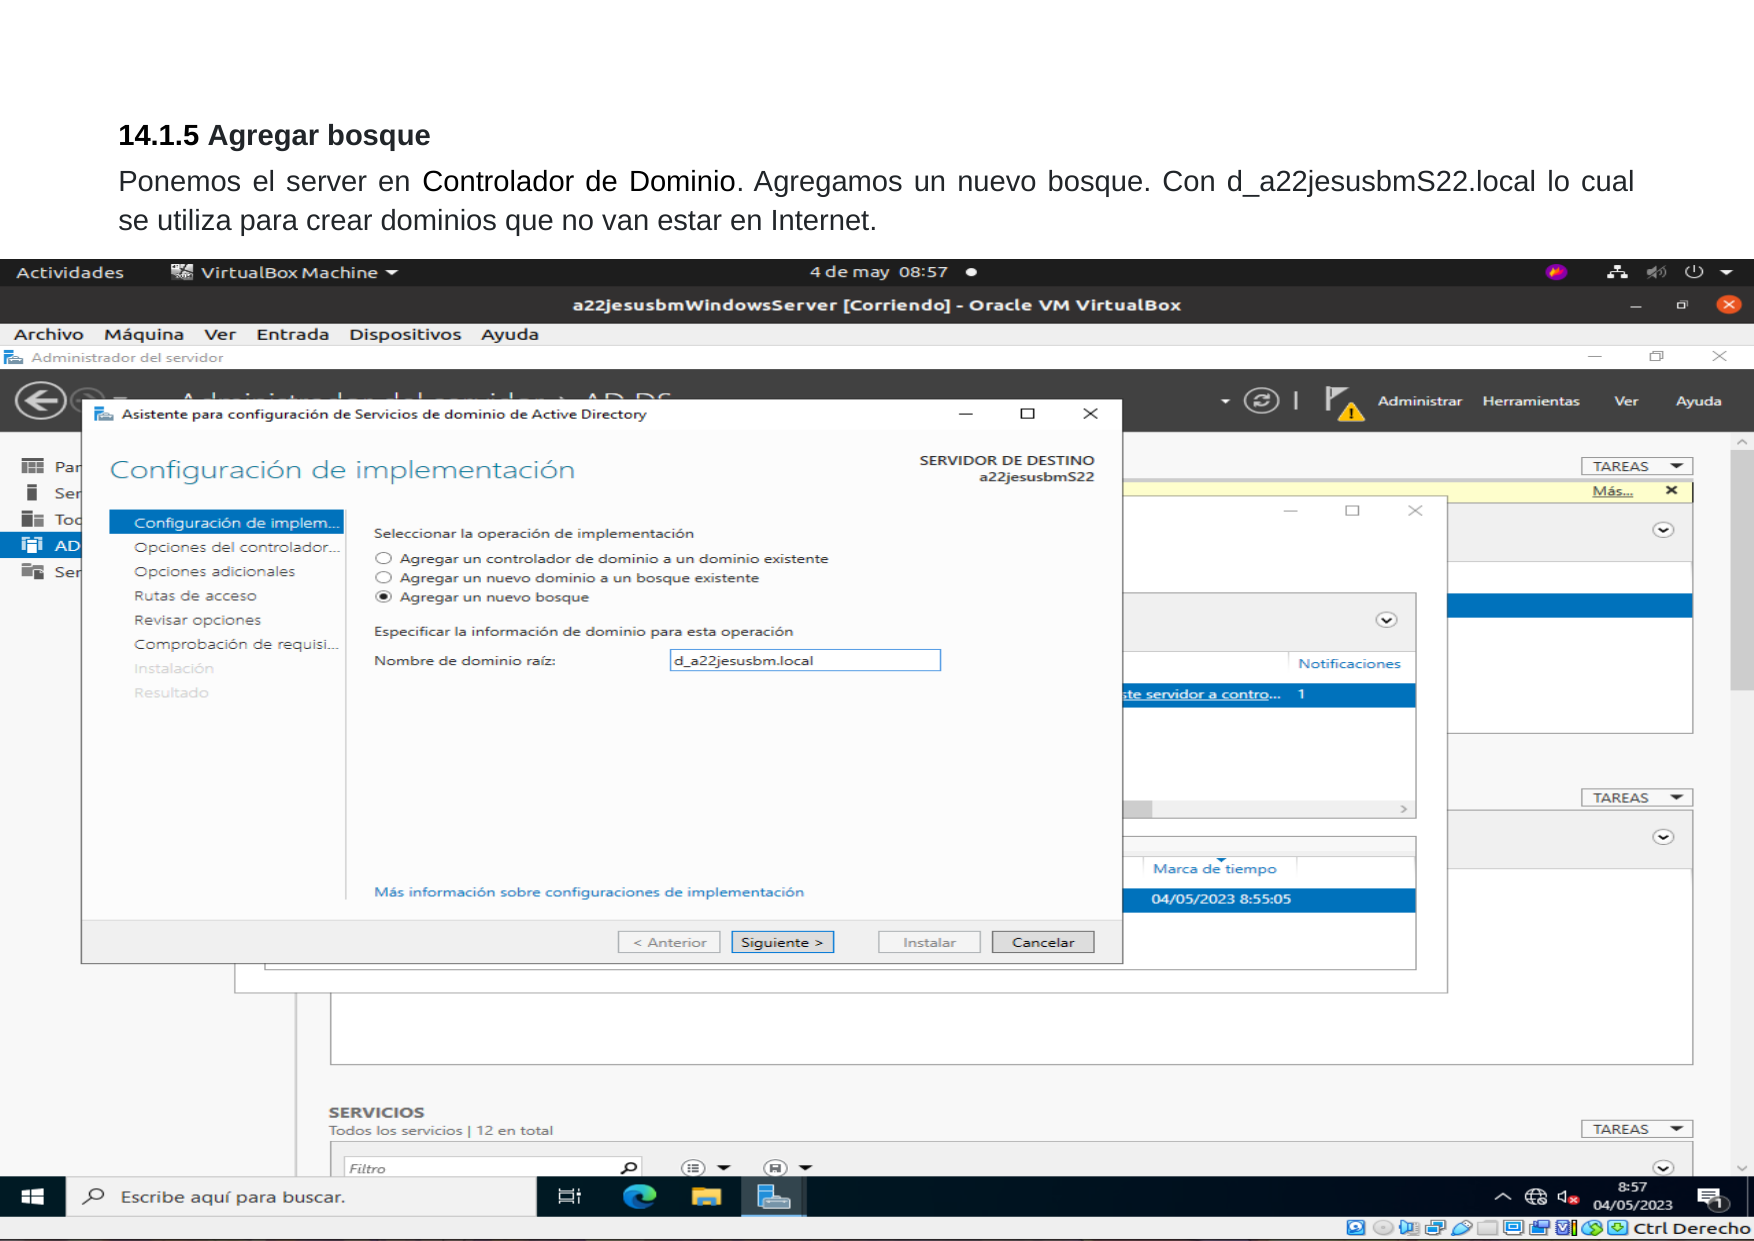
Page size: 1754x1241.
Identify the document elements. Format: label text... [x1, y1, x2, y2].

text Ponemos el server en Controlador de Dominio. Agregamos un nuevo bosque. Con d_a22jesusbmS22.local lo cual se utiliza para crear dominios que no van estar en Internet. [118, 164, 1636, 236]
subtitle 14.1.5 Agregar bosque [118, 118, 1636, 152]
picture [0, 259, 1754, 1241]
